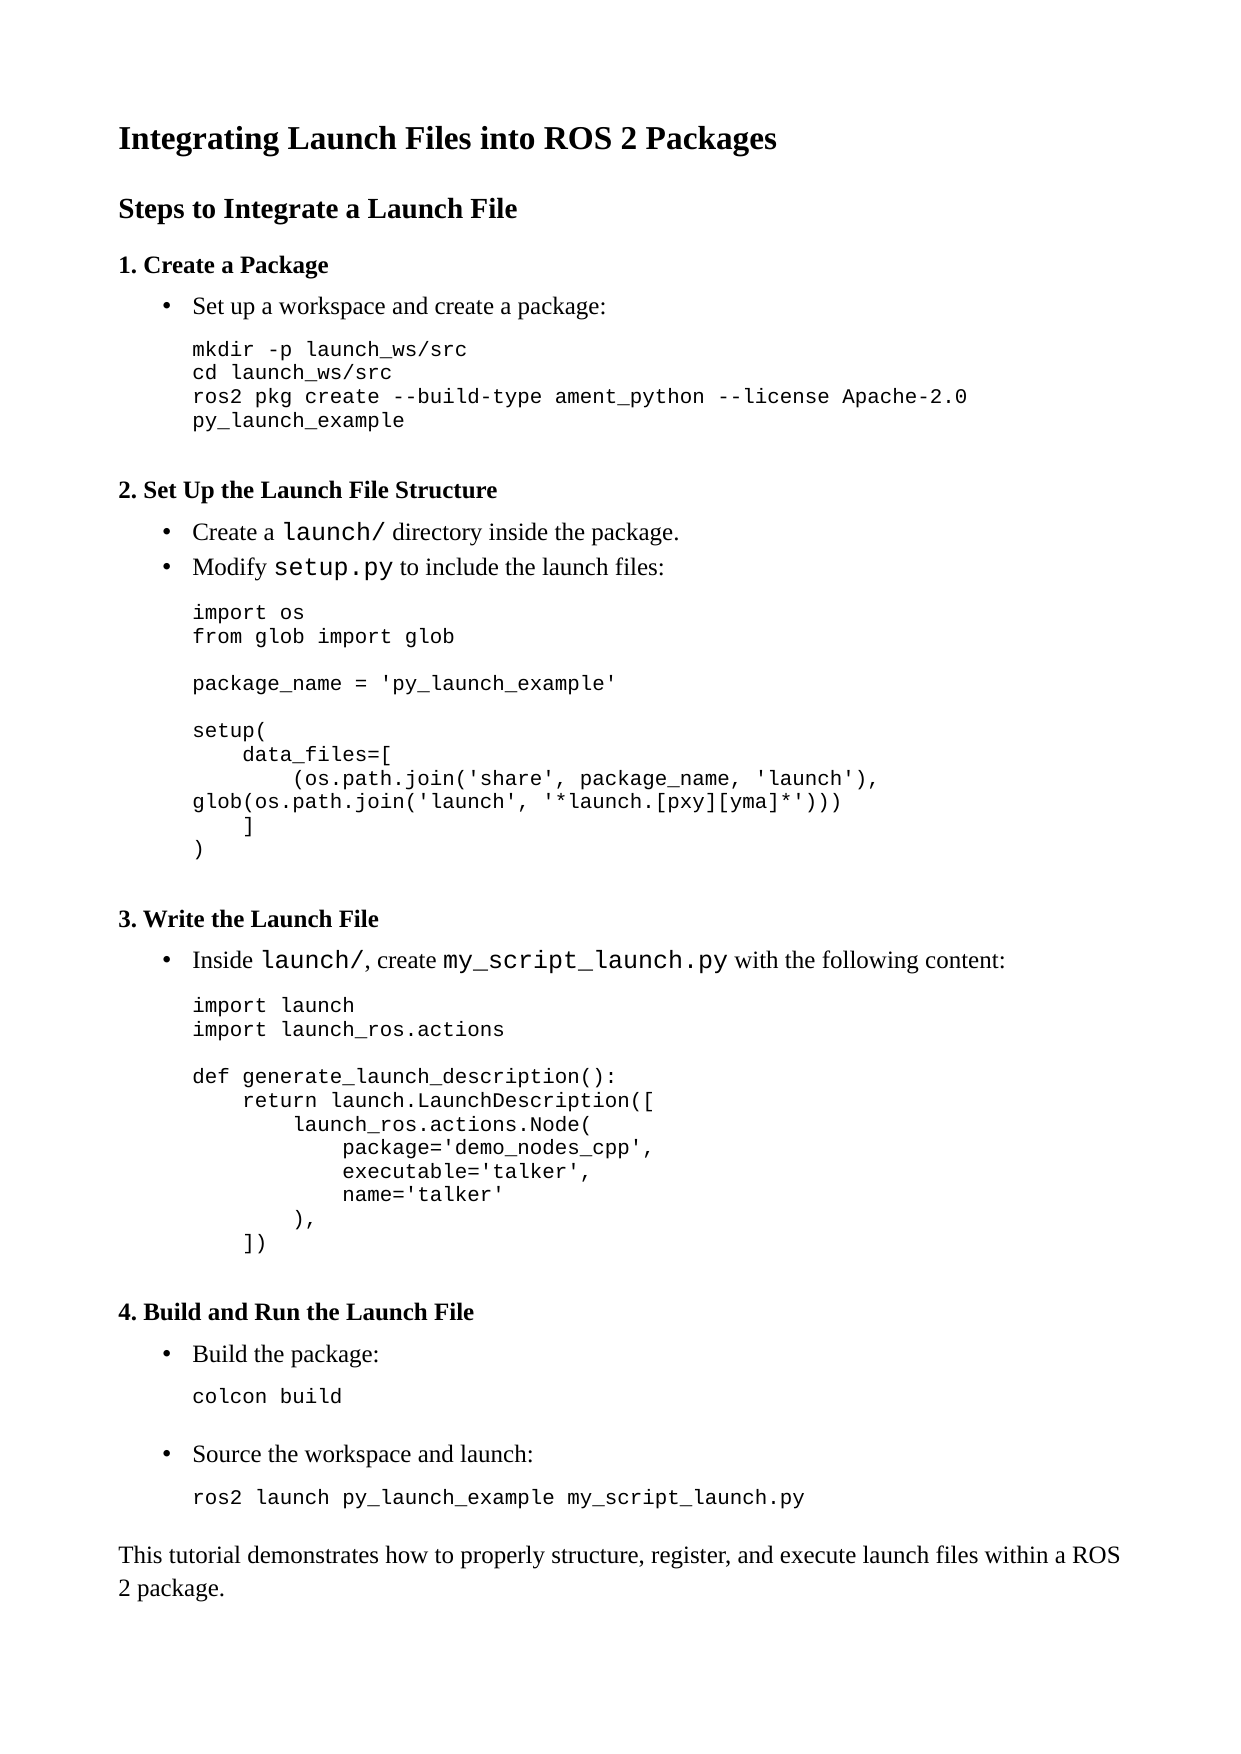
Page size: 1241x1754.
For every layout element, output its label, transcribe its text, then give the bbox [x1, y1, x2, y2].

list colcon build [162, 1386, 1122, 1410]
subtitle 4. Build and Run the Launch File [118, 1297, 1122, 1326]
list data_files=[ [162, 744, 1122, 767]
list Inside launch/, create my_script_launch.py with the following content: [162, 945, 1122, 976]
list Set up a workspace and create a package: [162, 291, 1122, 320]
subtitle 1. Create a Package [118, 250, 1122, 279]
list Modify setup.py to include the launch files: [162, 552, 1122, 583]
list ] [162, 815, 1122, 838]
text Integrating Launch Files into ROS 2 Packages [118, 118, 1122, 156]
list import os [162, 602, 1122, 626]
list setup( [162, 720, 1122, 744]
list ), [162, 1208, 1122, 1232]
subtitle Steps to Integrate a Launch File [118, 191, 1122, 225]
list ros2 launch py_launch_example my_script_launch.py [162, 1487, 1122, 1511]
list ]) [162, 1232, 1122, 1255]
text This tutorial demonstrates how to properly structure, register, and execute launch files within a ROS 2 package. 🚀 [118, 1540, 1122, 1602]
list Source the workspace and launch: [162, 1439, 1122, 1468]
list package_name = 'py_launch_example' [162, 673, 1122, 697]
list ) [162, 838, 1122, 862]
list from glob import glob [162, 626, 1122, 649]
list Create a launch/ directory inside the package. [162, 517, 1122, 547]
list mkdir -p launch_ws/src [162, 339, 1122, 362]
list name='talker' [162, 1184, 1122, 1208]
list return launch.LaunchDescription([ [162, 1090, 1122, 1113]
list cd launch_ws/src [162, 362, 1122, 386]
list def generate_launch_description(): [162, 1066, 1122, 1090]
list import launch [162, 995, 1122, 1019]
list Build the package: [162, 1339, 1122, 1367]
subtitle 3. Write the Launch File [118, 904, 1122, 933]
subtitle 2. Set Up the Launch File Structure [118, 475, 1122, 504]
list launch_ros.actions.Node( [162, 1113, 1122, 1137]
list ros2 pkg create --build-type ament_python --license Apache-2.0 py_launch_example [162, 386, 1122, 433]
list import launch_ros.actions [162, 1019, 1122, 1043]
list (os.path.join('share', package_name, 'launch'), glob(os.path.join('launch', '*launch.[pxy][yma]*'))) [162, 767, 1122, 815]
list package='demo_nodes_cpp', [162, 1137, 1122, 1161]
list executable='talker', [162, 1161, 1122, 1184]
